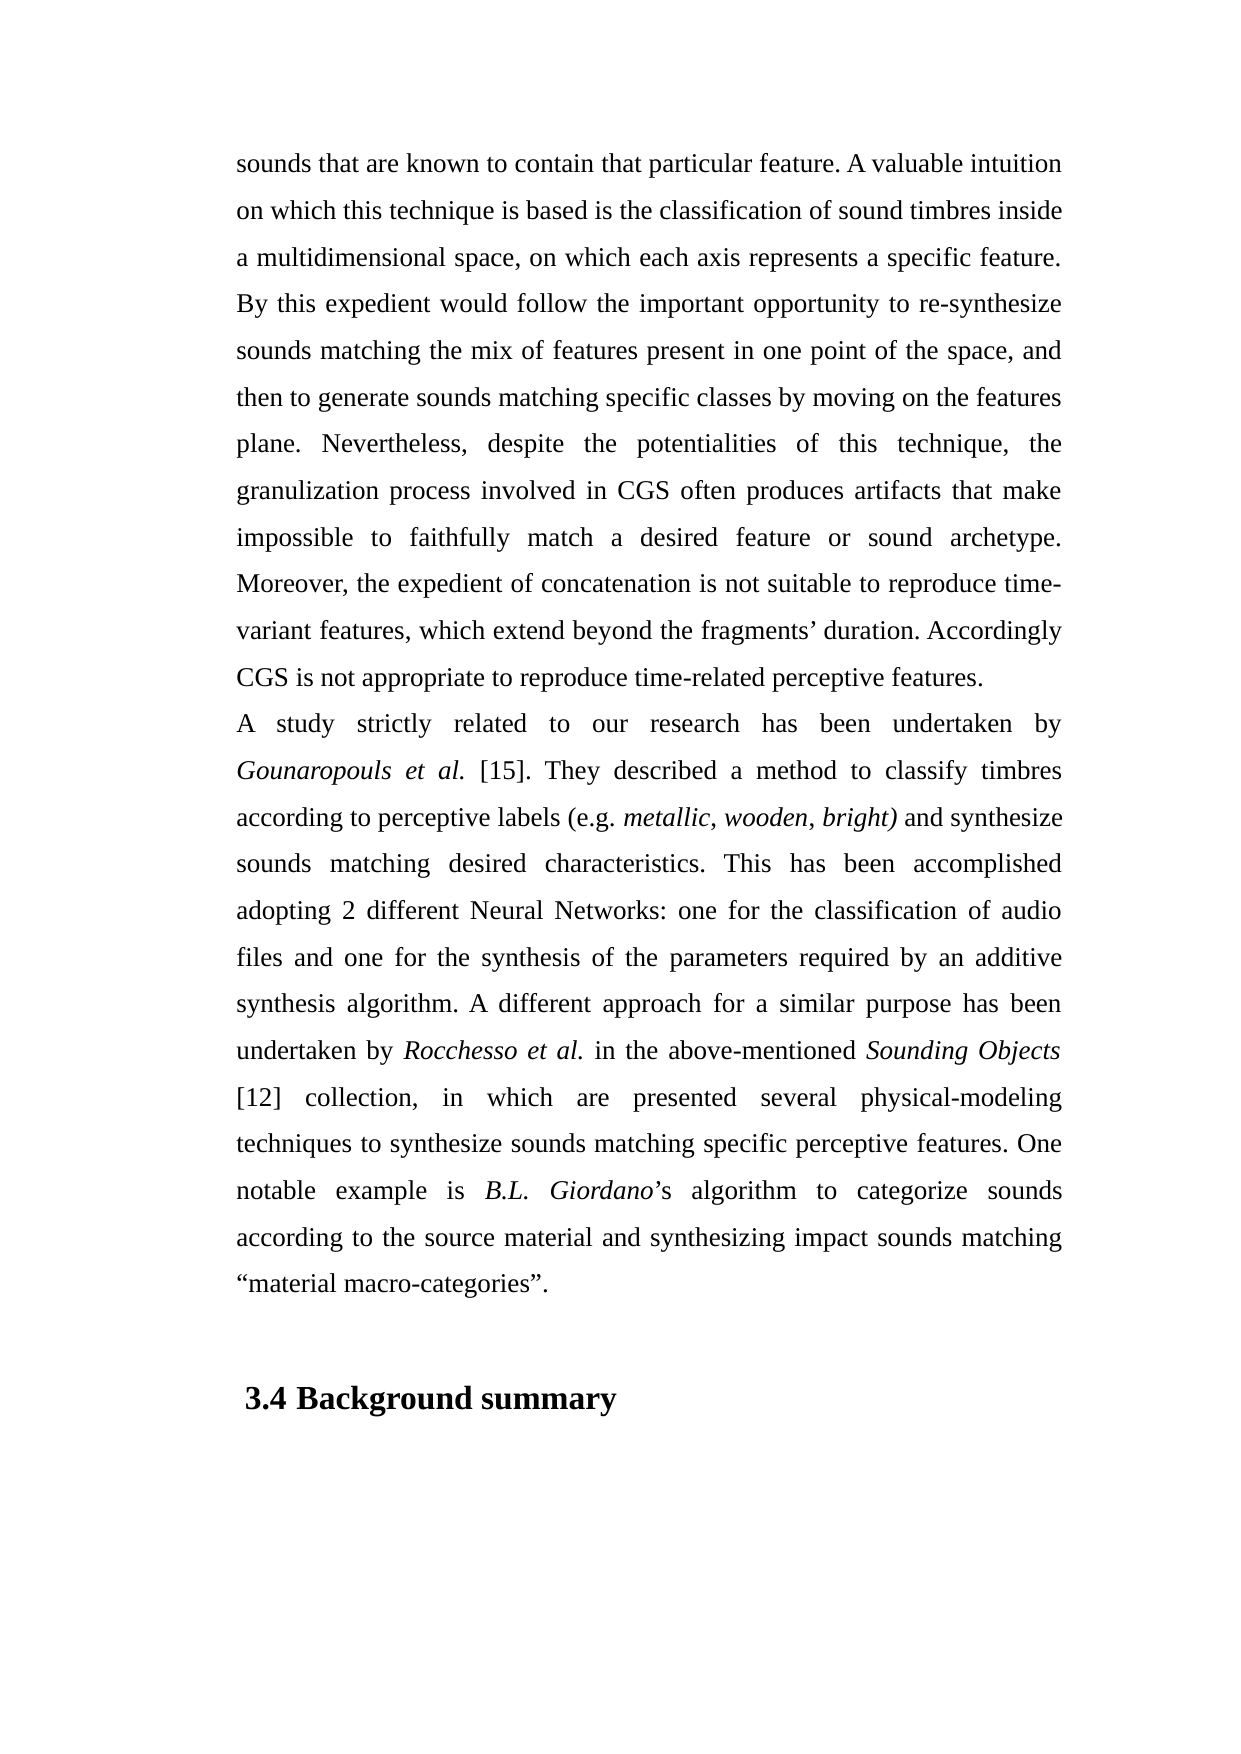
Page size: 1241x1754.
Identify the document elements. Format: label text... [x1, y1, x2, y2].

text A study strictly related to our research has been undertaken by Gounaropouls et al. [15]. They described a method to classify timbres according to perceptive labels (e.g. metallic, wooden, bright) and synthesize sounds matching desired characteristics. This has been accomplished adopting 2 different Neural Networks: one for the classification of audio files and one for the synthesis of the parameters required by an additive synthesis algorithm. A different approach for a similar purpose has been undertaken by Rocchesso et al. in the above-mentioned Sounding Objects [12] collection, in which are presented several physical-modeling techniques to synthesize sounds matching specific perceptive features. One notable example is B.L. Giordano’s algorithm to categorize sounds according to the source material and synthesizing impact sounds matching “material macro-categories”. [236, 708, 1063, 1299]
text sounds that are known to contain that particular feature. A valuable intuition on which this technique is based is the classification of sound timbres inside a multidimensional space, on which each axis represents a specific feature. By this expedient would follow the important opportunity to re-synthesize sounds matching the mix of features present in one point of the space, and then to generate sounds matching specific classes by moving on the features plane. Nevertheless, despite the potentialities of this technique, the granulization process involved in CGS often produces artifacts that make impossible to faithfully match a desired feature or sound archetype. Moreover, the expedient of concatenation is not suitable to reproduce time-variant features, which extend beyond the fragments’ duration. Accordingly CGS is not appropriate to reproduce time-related perceptive features. [236, 148, 1063, 692]
subtitle Background summary [236, 1378, 1063, 1417]
